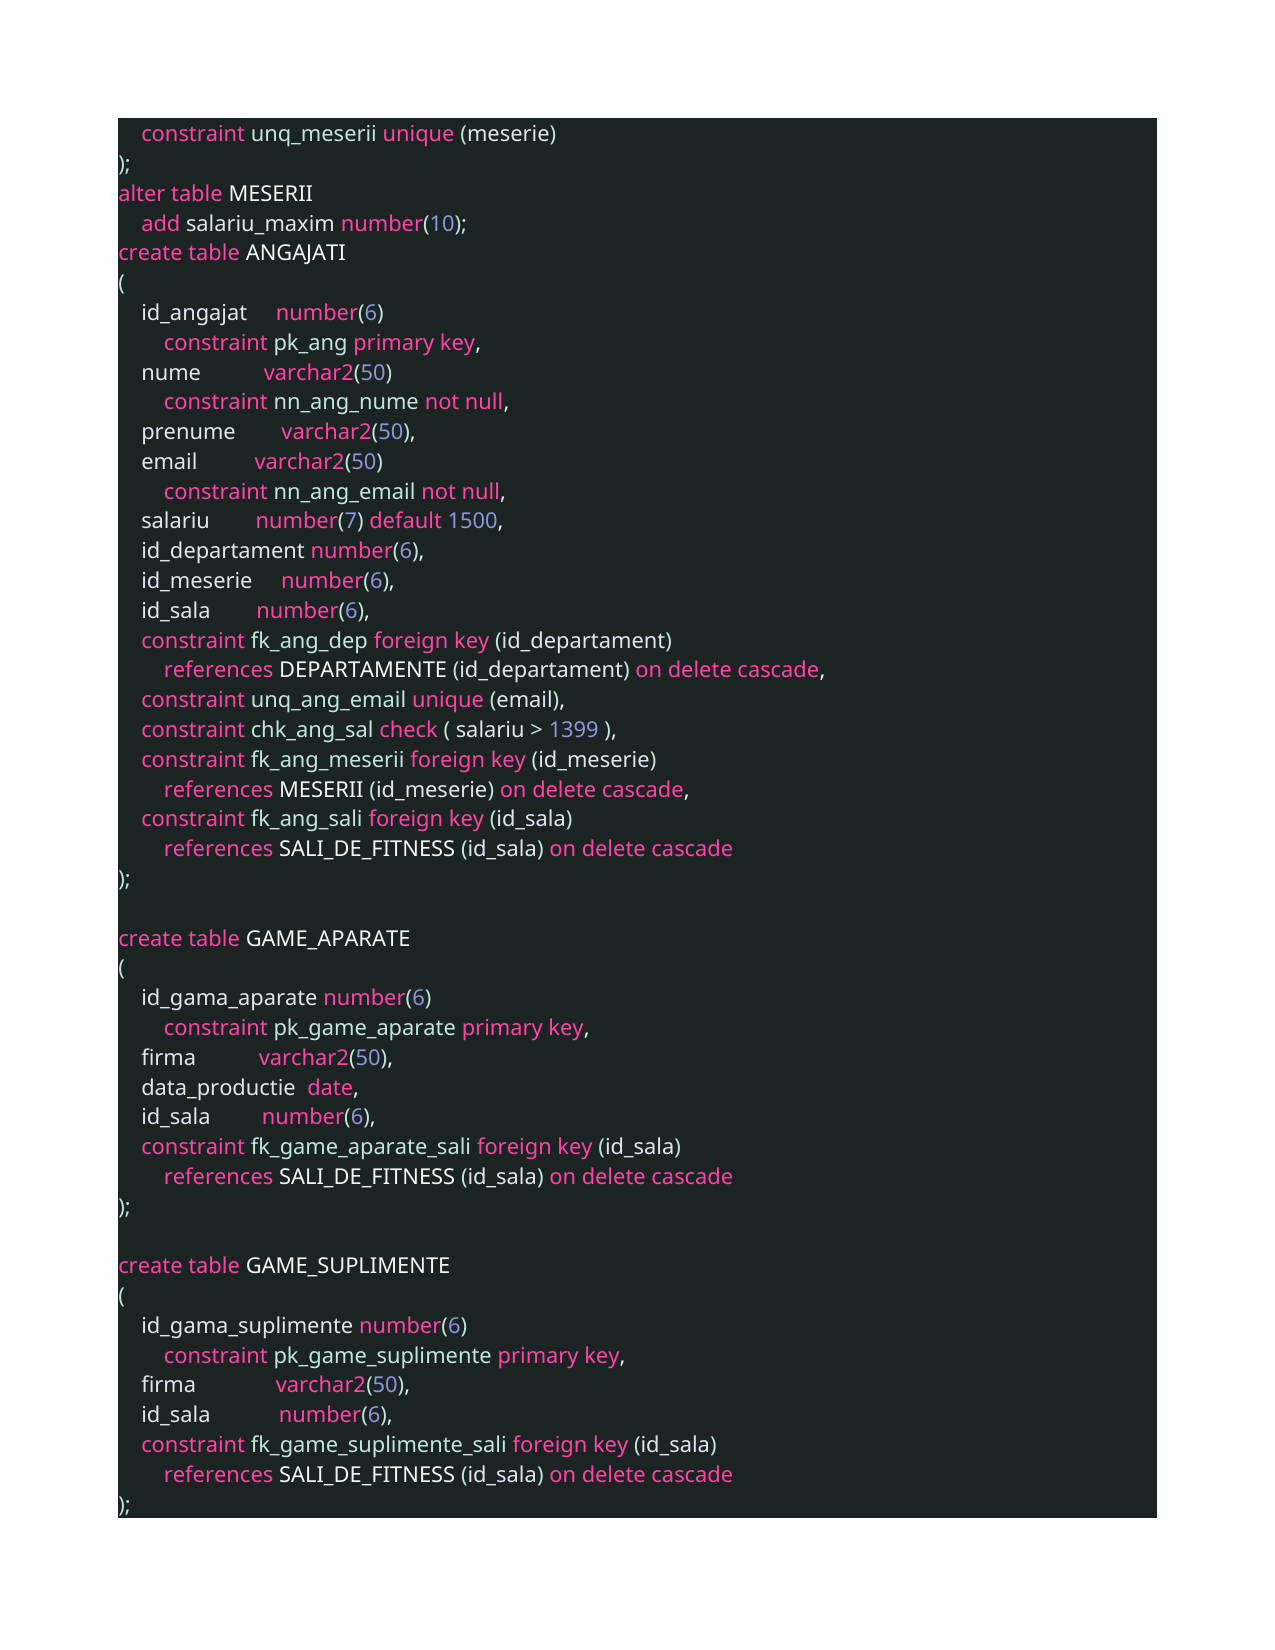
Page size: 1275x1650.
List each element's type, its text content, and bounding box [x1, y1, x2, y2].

text constraint unq_meserii unique (meserie) ); alter table MESERII add salariu_maxim number(10); create table ANGAJATI ( id_angajat number(6) constraint pk_ang primary key, nume varchar2(50) constraint nn_ang_nume not null, prenume varchar2(50), email varchar2(50) constraint nn_ang_email not null, salariu number(7) default 1500, id_departament number(6), id_meserie number(6), id_sala number(6), constraint fk_ang_dep foreign key (id_departament) references DEPARTAMENTE (id_departament) on delete cascade, constraint unq_ang_email unique (email), constraint chk_ang_sal check ( salariu > 1399 ), constraint fk_ang_meserii foreign key (id_meserie) references MESERII (id_meserie) on delete cascade, constraint fk_ang_sali foreign key (id_sala) references SALI_DE_FITNESS (id_sala) on delete cascade ); create table GAME_APARATE ( id_gama_aparate number(6) constraint pk_game_aparate primary key, firma varchar2(50), data_productie date, id_sala number(6), constraint fk_game_aparate_sali foreign key (id_sala) references SALI_DE_FITNESS (id_sala) on delete cascade ); create table GAME_SUPLIMENTE ( id_gama_suplimente number(6) constraint pk_game_suplimente primary key, firma varchar2(50), id_sala number(6), constraint fk_game_suplimente_sali foreign key (id_sala) references SALI_DE_FITNESS (id_sala) on delete cascade ); [118, 118, 1157, 1518]
